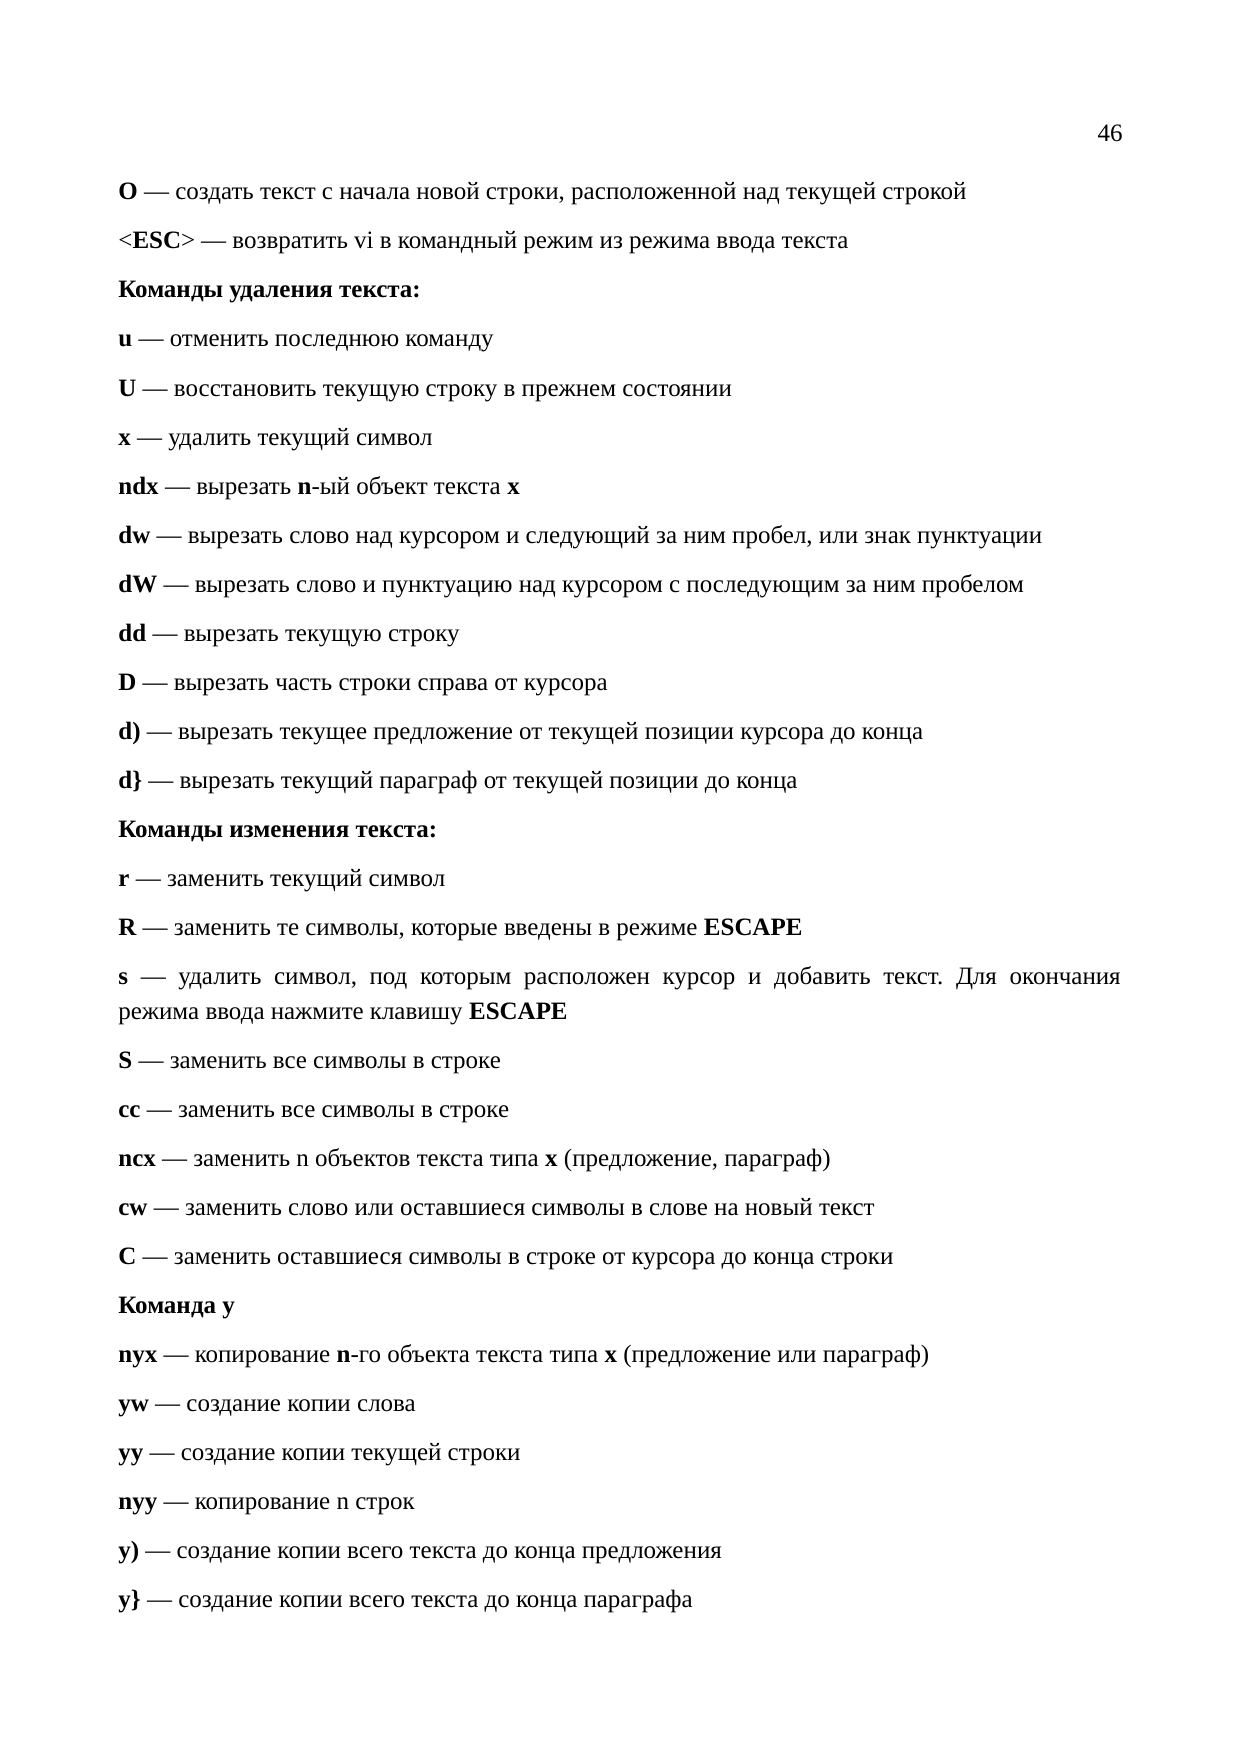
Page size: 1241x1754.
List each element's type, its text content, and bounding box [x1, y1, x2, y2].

text u — отменить последнюю команду [118, 323, 1122, 352]
text y} — создание копии всего текста до конца параграфа [118, 1584, 1122, 1613]
text D — вырезать часть строки справа от курсора [118, 667, 1122, 696]
text Команды изменения текста: [118, 814, 1122, 843]
text Команды удаления текста: [118, 274, 1122, 303]
text dd — вырезать текущую строку [118, 618, 1122, 647]
text dW — вырезать слово и пунктуацию над курсором с последующим за ним пробелом [118, 569, 1122, 598]
text nyx — копирование n-го объекта текста типа x (предложение или параграф) [118, 1339, 1122, 1368]
text ncx — заменить n объектов текста типа x (предложение, параграф) [118, 1143, 1122, 1172]
text d) — вырезать текущее предложение от текущей позиции курсора до конца [118, 716, 1122, 745]
text S — заменить все символы в строке [118, 1045, 1122, 1074]
text R — заменить те символы, которые введены в режиме ESCAPE [118, 912, 1122, 941]
text C — заменить оставшиеся символы в строке от курсора до конца строки [118, 1241, 1122, 1270]
text y) — создание копии всего текста до конца предложения [118, 1536, 1122, 1564]
text nyy — копирование n строк [118, 1486, 1122, 1515]
text yw — создание копии слова [118, 1388, 1122, 1417]
text yy — создание копии текущей строки [118, 1437, 1122, 1466]
text x — удалить текущий символ [118, 422, 1122, 450]
text <ESC> — возвратить vi в командный режим из режима ввода текста [118, 225, 1122, 254]
text U — восстановить текущую строку в прежнем состоянии [118, 373, 1122, 401]
text cw — заменить слово или оставшиеся символы в слове на новый текст [118, 1192, 1122, 1221]
text Команда y [118, 1290, 1122, 1319]
text s — удалить символ, под которым расположен курсор и добавить текст. Для окончания режима ввода нажмите клавишу ESCAPE [118, 961, 1122, 1024]
text ndx — вырезать n-ый объект текста x [118, 471, 1122, 499]
text cc — заменить все символы в строке [118, 1094, 1122, 1123]
text d} — вырезать текущий параграф от текущей позиции до конца [118, 765, 1122, 794]
text O — создать текст с начала новой строки, расположенной над текущей строкой [118, 176, 1122, 205]
text r — заменить текущий символ [118, 863, 1122, 892]
text dw — вырезать слово над курсором и следующий за ним пробел, или знак пунктуации [118, 520, 1122, 548]
